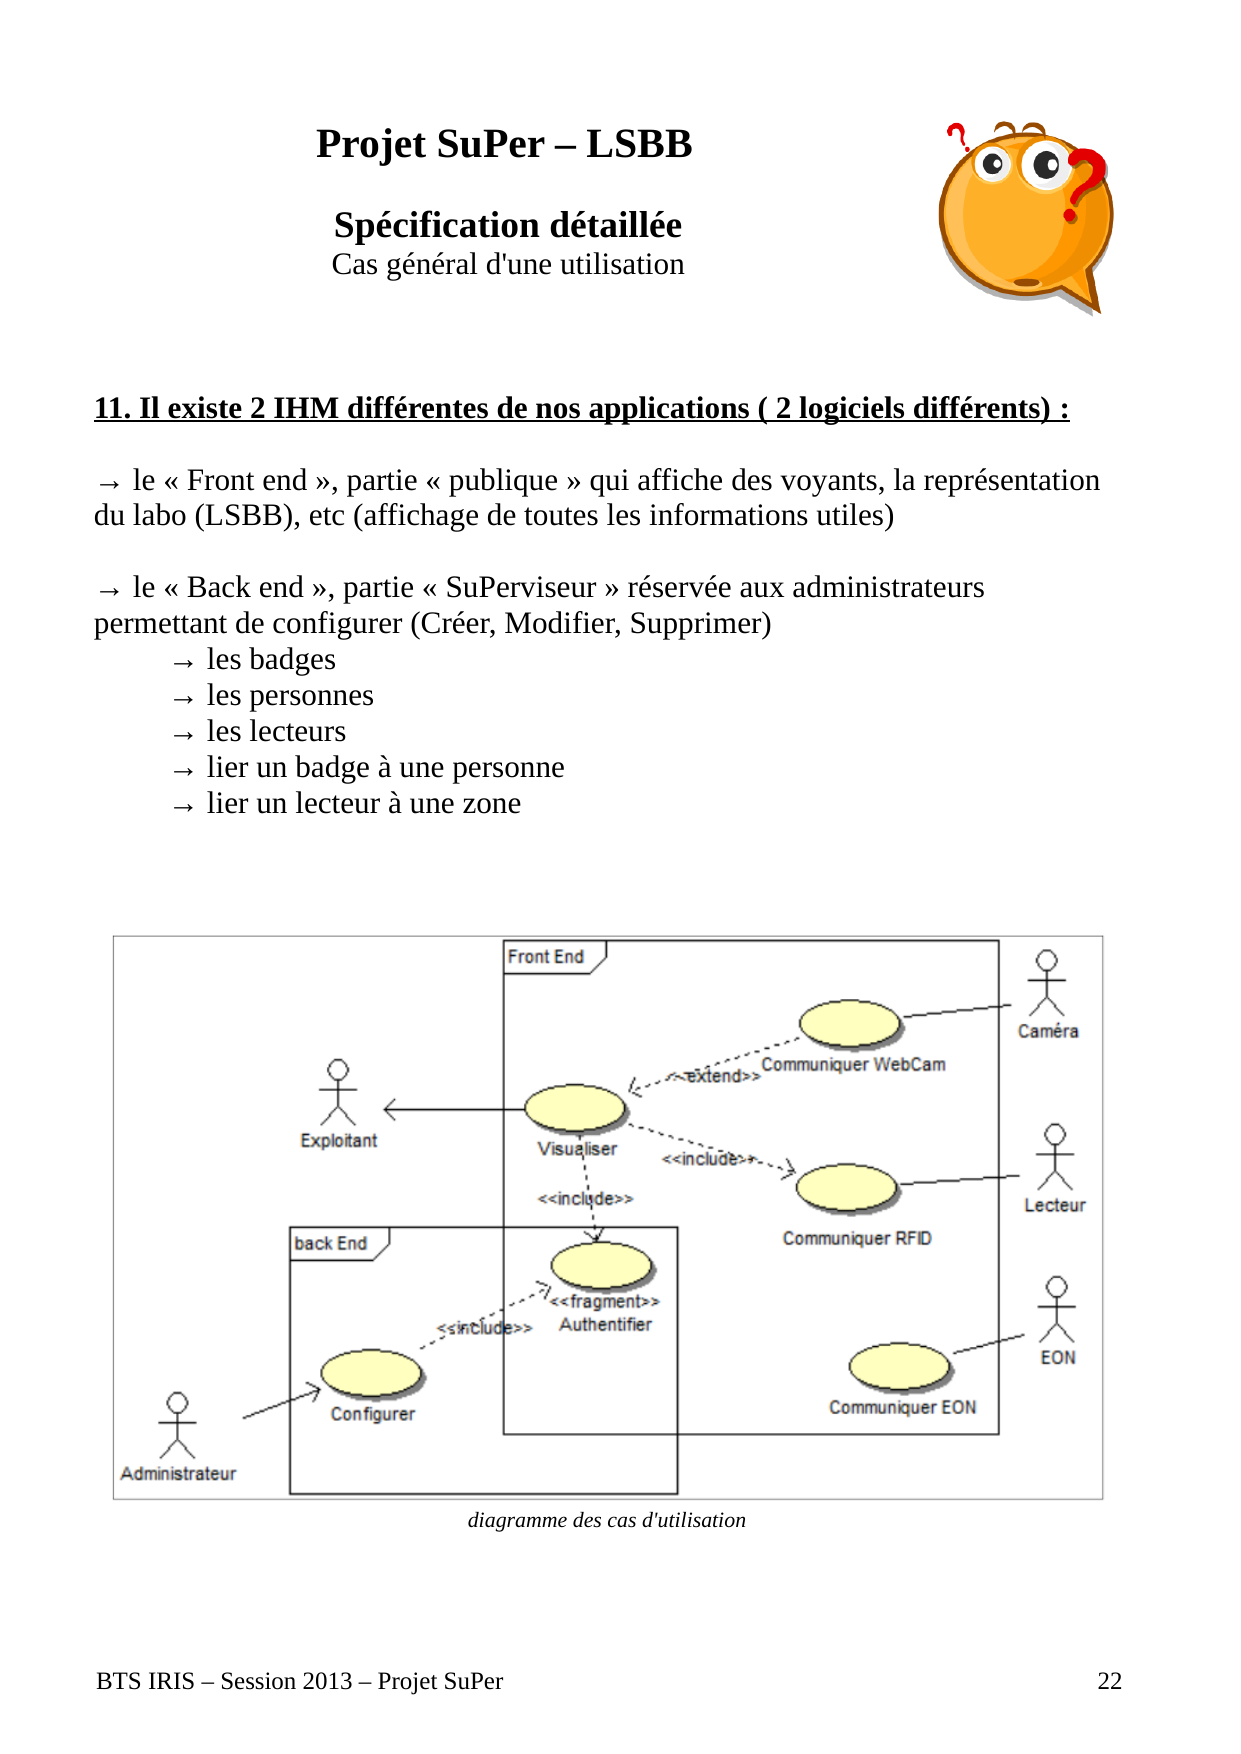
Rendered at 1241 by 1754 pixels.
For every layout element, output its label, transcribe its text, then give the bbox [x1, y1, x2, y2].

text → le « Back end », partie « SuPerviseur » réservée aux administrateurs permettant de configurer (Créer, Modifier, Supprimer) [94, 568, 1122, 640]
text → le « Front end », partie « publique » qui affiche des voyants, la représentation du labo (LSBB), etc (affichage de toutes les informations utiles) [94, 461, 1122, 533]
text → les badges [94, 640, 1122, 676]
text → lier un lecteur à une zone [94, 784, 1122, 820]
text → les personnes [94, 676, 1122, 712]
text → lier un badge à une personne [94, 748, 1122, 784]
text Spécification détaillée [94, 202, 922, 245]
text → les lecteurs [94, 712, 1122, 748]
picture [106, 931, 1110, 1507]
text diagramme des cas d'utilisation [94, 917, 1122, 1532]
picture [922, 119, 1119, 317]
text 11. Il existe 2 IHM différentes de nos applications ( 2 logiciels différents) : [94, 389, 1122, 425]
text Projet SuPer – LSBB [94, 118, 1122, 166]
text Cas général d'une utilisation [94, 245, 922, 281]
